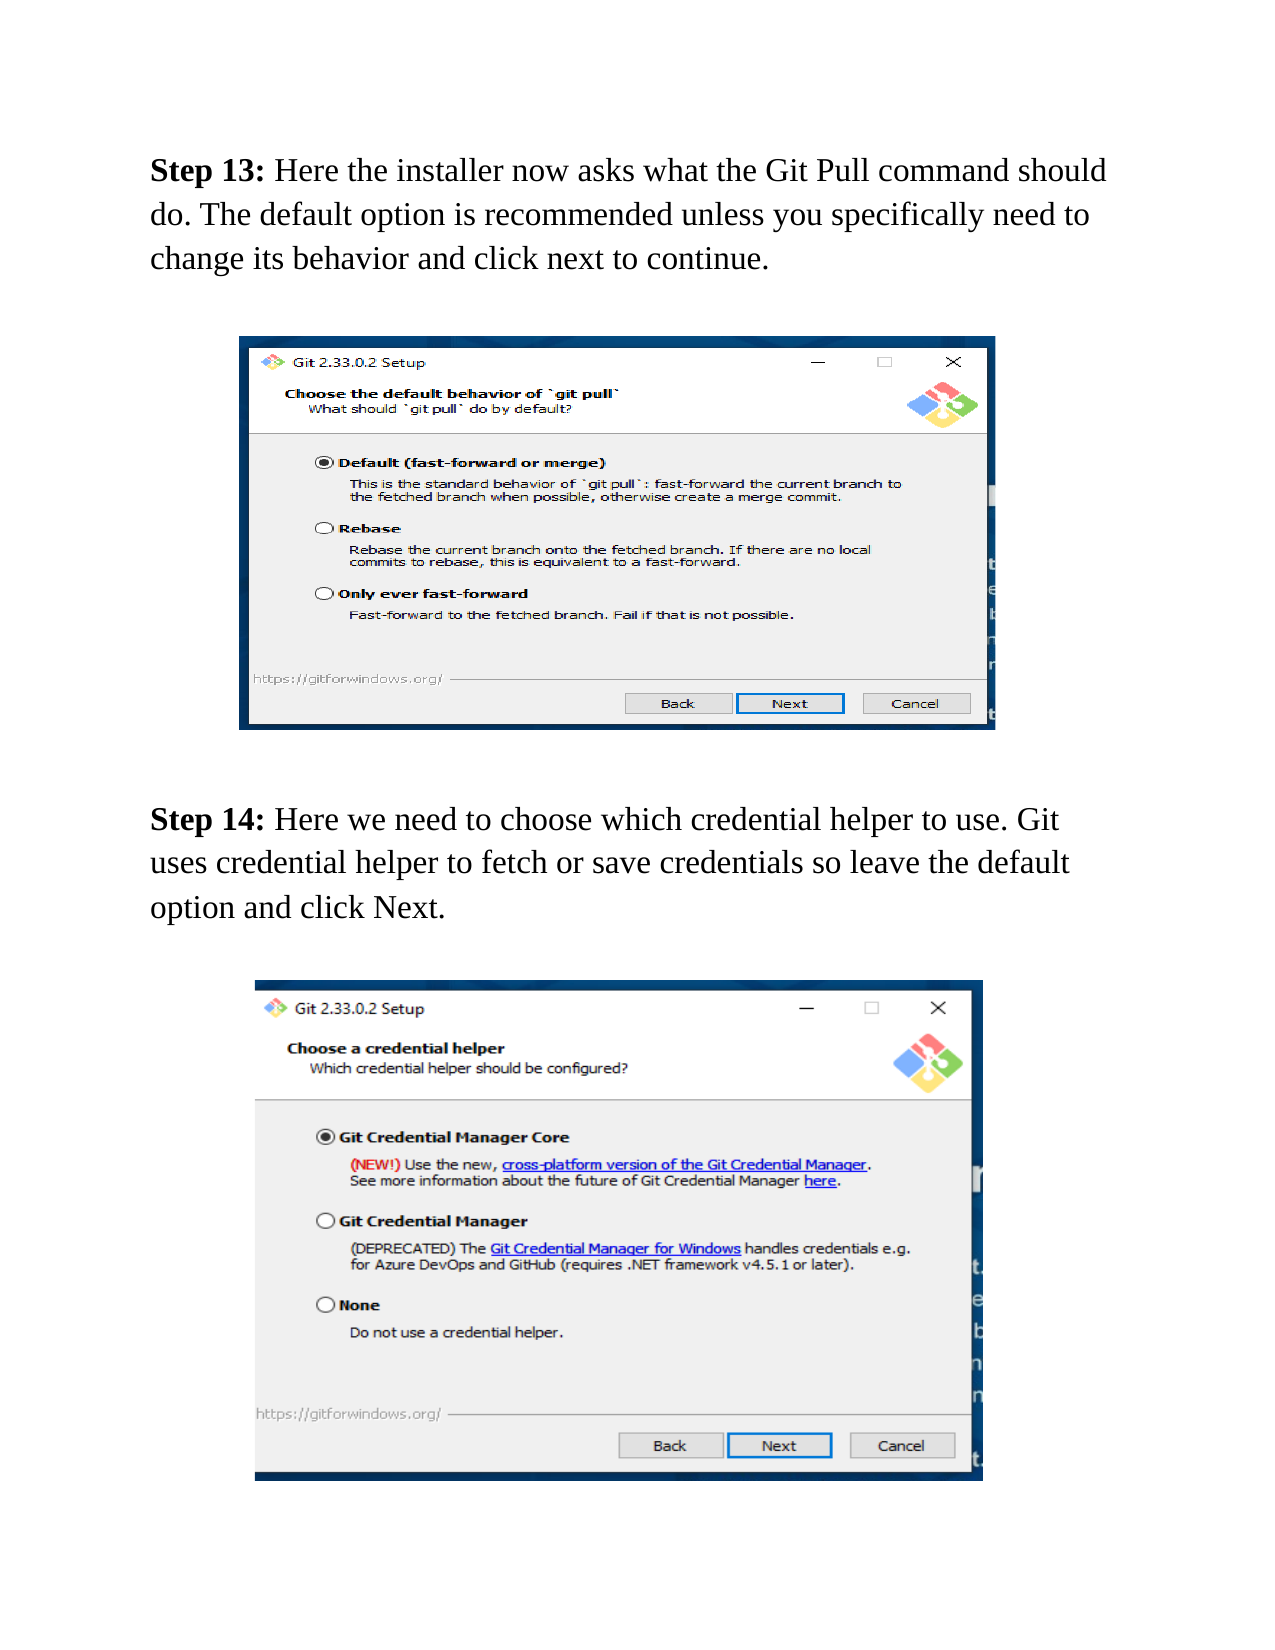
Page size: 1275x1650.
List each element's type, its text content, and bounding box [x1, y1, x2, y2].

picture [239, 336, 996, 730]
picture [254, 980, 983, 1481]
text Step 14: Here we need to choose which credential helper to use. Git uses credential helper to fetch or save credentials so leave the default option and click Next. [150, 799, 1125, 925]
text Step 13: Here the installer now asks what the Git Pull command should do. The default option is recommended unless you specifically need to change its behavior and click next to continue. [150, 150, 1125, 276]
